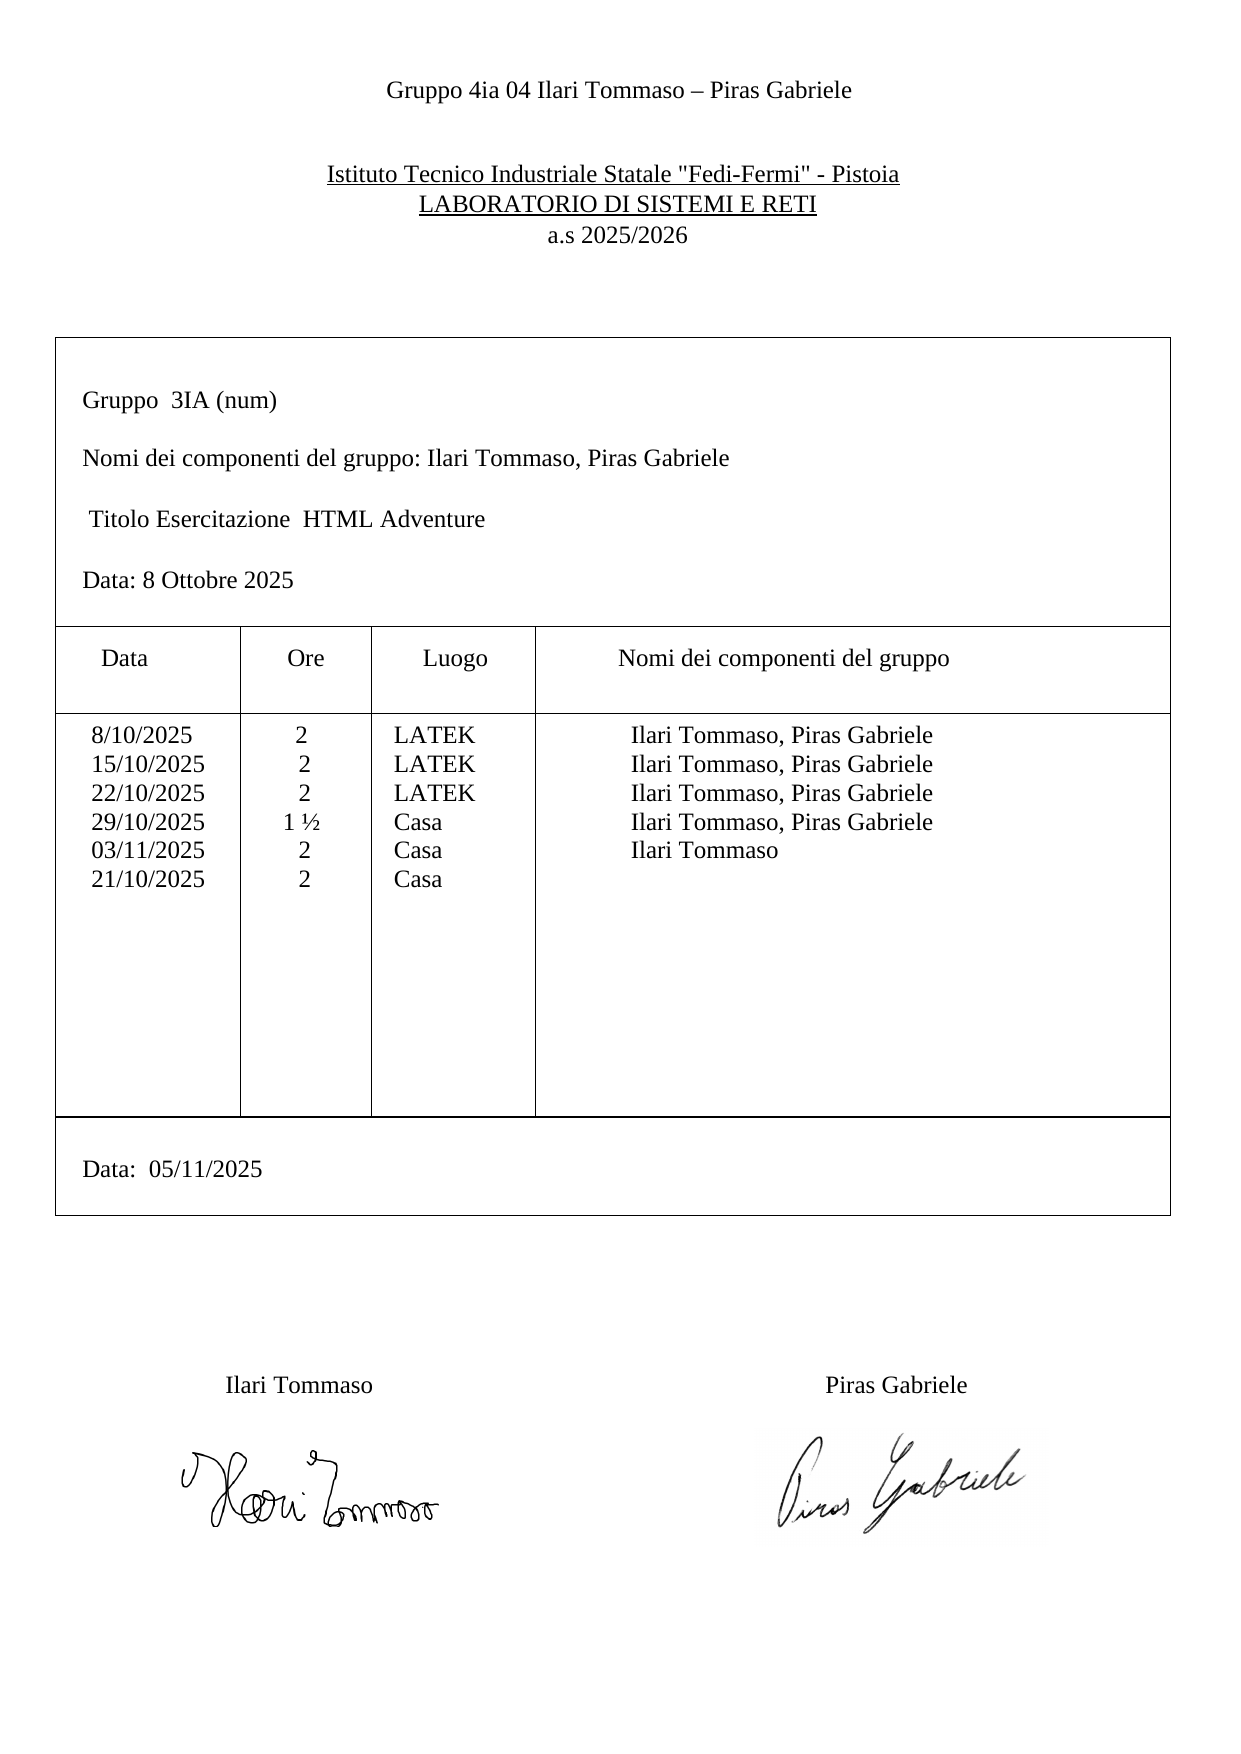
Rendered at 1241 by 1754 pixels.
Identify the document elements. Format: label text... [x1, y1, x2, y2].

table_cell LATEK LATEK LATEK Casa Casa Casa [372, 714, 535, 1116]
text Istituto Tecnico Industriale Statale "Fedi-Fermi" - Pistoia [327, 159, 1163, 187]
table_cell Nomi dei componenti del gruppo [536, 627, 1170, 713]
text Ilari Tommaso Piras Gabriele [75, 1370, 1163, 1399]
table_cell Data: 05/11/2025 [56, 1118, 1170, 1215]
table_cell Luogo [372, 627, 535, 713]
picture [173, 1445, 441, 1527]
table_cell 2 2 2 1 ½ 2 2 [241, 714, 371, 1116]
table_cell Data [56, 627, 240, 713]
text a.s 2025/2026 [75, 220, 1160, 249]
text LABORATORIO DI SISTEMI E RETI [75, 189, 1160, 218]
table_header Gruppo 3IA (num) Nomi dei componenti del gruppo: Ilari Tommaso, Piras Gabriele Titolo Esercitazione HTML Adventure Data: 8 Ottobre 2025 [56, 338, 1170, 626]
table_cell 8/10/2025 15/10/2025 22/10/2025 29/10/2025 03/11/2025 21/10/2025 [56, 714, 240, 1116]
picture [753, 1428, 1049, 1547]
table_cell Ore [241, 627, 371, 713]
table_cell Ilari Tommaso, Piras Gabriele Ilari Tommaso, Piras Gabriele Ilari Tommaso, Piras Gabriele Ilari Tommaso, Piras Gabriele Ilari Tommaso [536, 714, 1170, 1116]
